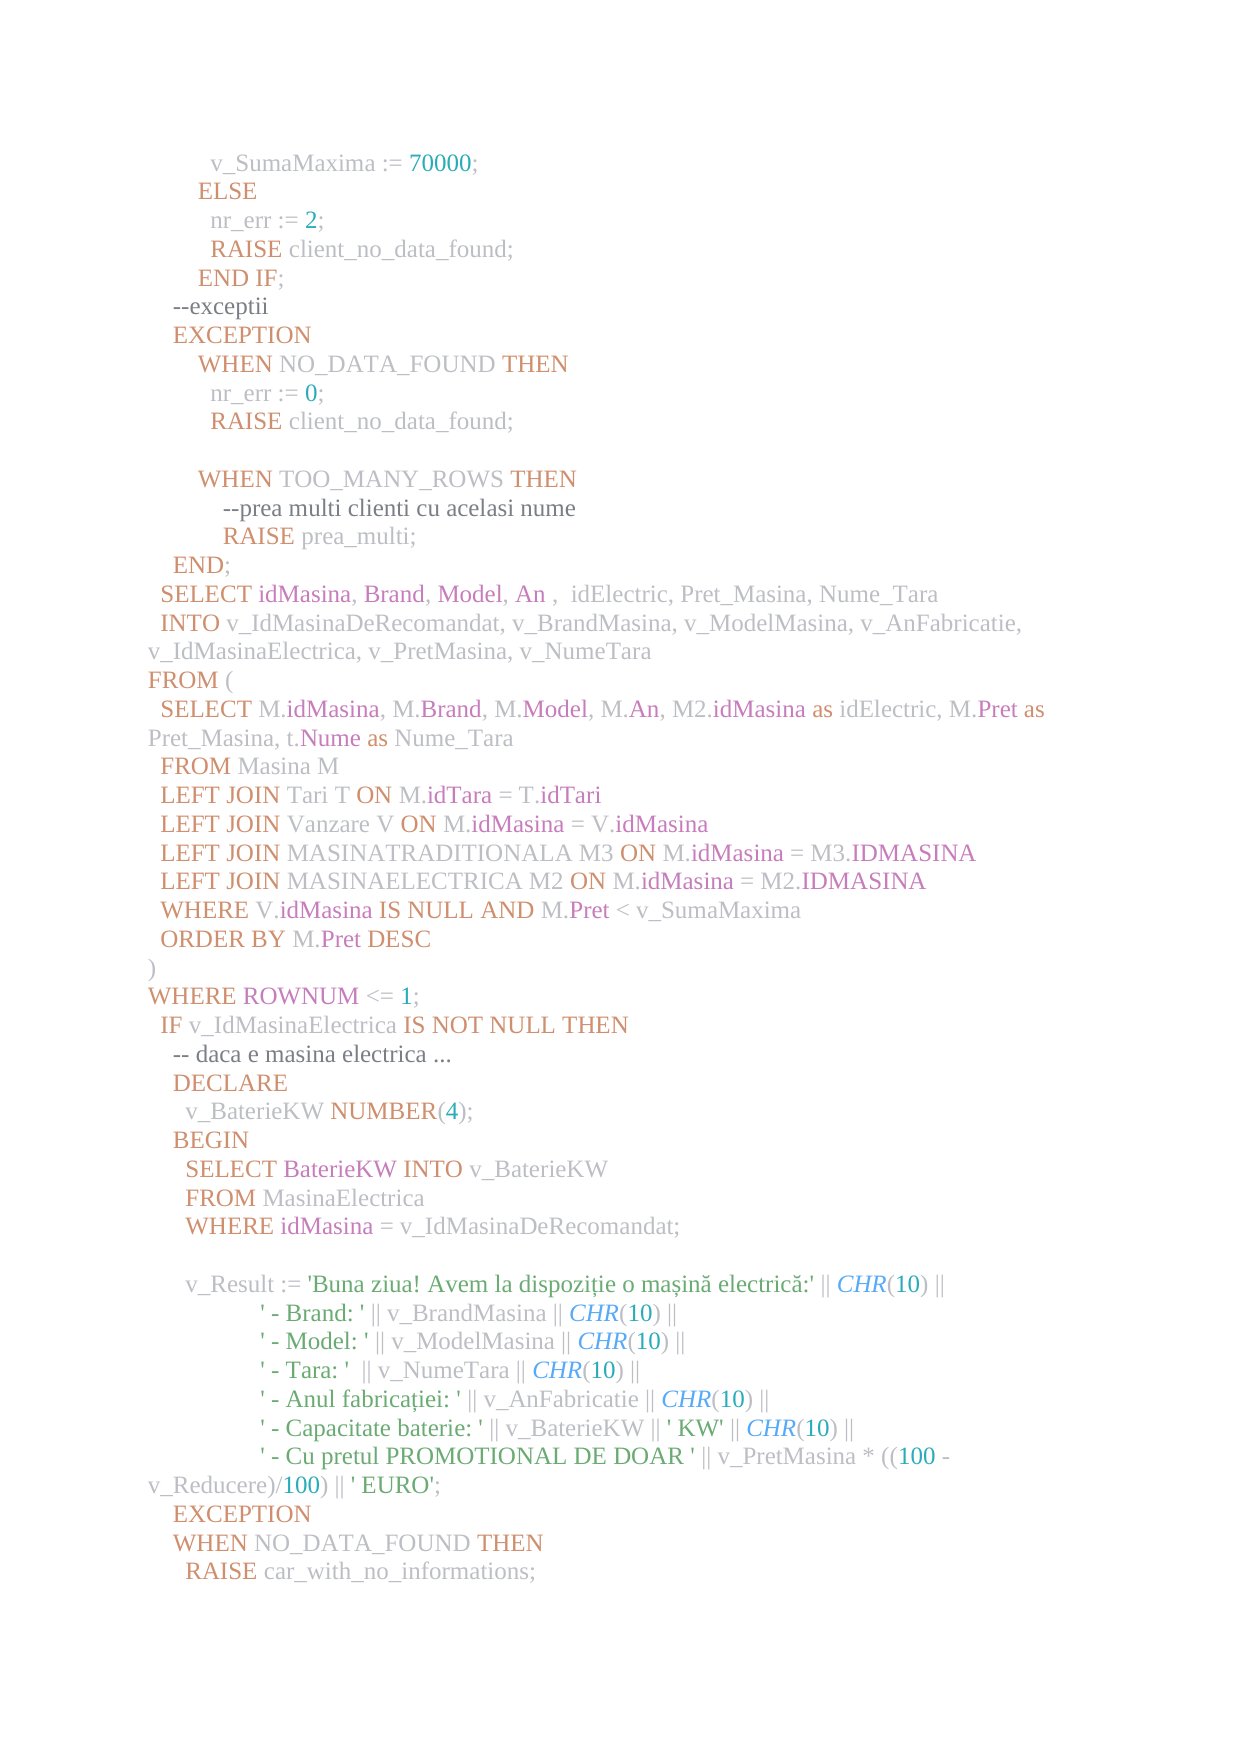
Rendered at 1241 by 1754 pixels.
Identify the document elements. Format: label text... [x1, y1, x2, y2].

text v_SumaMaxima := 70000; ELSE nr_err := 2; RAISE client_no_data_found; END IF; --exceptii EXCEPTION WHEN NO_DATA_FOUND THEN nr_err := 0; RAISE client_no_data_found; WHEN TOO_MANY_ROWS THEN --prea multi clienti cu acelasi nume RAISE prea_multi; END; SELECT idMasina, Brand, Model, An , idElectric, Pret_Masina, Nume_Tara INTO v_IdMasinaDeRecomandat, v_BrandMasina, v_ModelMasina, v_AnFabricatie, v_IdMasinaElectrica, v_PretMasina, v_NumeTara FROM ( SELECT M.idMasina, M.Brand, M.Model, M.An, M2.idMasina as idElectric, M.Pret as Pret_Masina, t.Nume as Nume_Tara FROM Masina M LEFT JOIN Tari T ON M.idTara = T.idTari LEFT JOIN Vanzare V ON M.idMasina = V.idMasina LEFT JOIN MASINATRADITIONALA M3 ON M.idMasina = M3.IDMASINA LEFT JOIN MASINAELECTRICA M2 ON M.idMasina = M2.IDMASINA WHERE V.idMasina IS NULL AND M.Pret < v_SumaMaxima ORDER BY M.Pret DESC ) WHERE ROWNUM <= 1; IF v_IdMasinaElectrica IS NOT NULL THEN -- daca e masina electrica ... DECLARE v_BaterieKW NUMBER(4); BEGIN SELECT BaterieKW INTO v_BaterieKW FROM MasinaElectrica WHERE idMasina = v_IdMasinaDeRecomandat; v_Result := 'Buna ziua! Avem la dispoziție o mașină electrică:' || CHR(10) || ' - Brand: ' || v_BrandMasina || CHR(10) || ' - Model: ' || v_ModelMasina || CHR(10) || ' - Tara: ' || v_NumeTara || CHR(10) || ' - Anul fabricației: ' || v_AnFabricatie || CHR(10) || ' - Capacitate baterie: ' || v_BaterieKW || ' KW' || CHR(10) || ' - Cu pretul PROMOTIONAL DE DOAR ' || v_PretMasina * ((100 - v_Reducere)/100) || ' EURO'; EXCEPTION WHEN NO_DATA_FOUND THEN RAISE car_with_no_informations; [148, 148, 1093, 1585]
